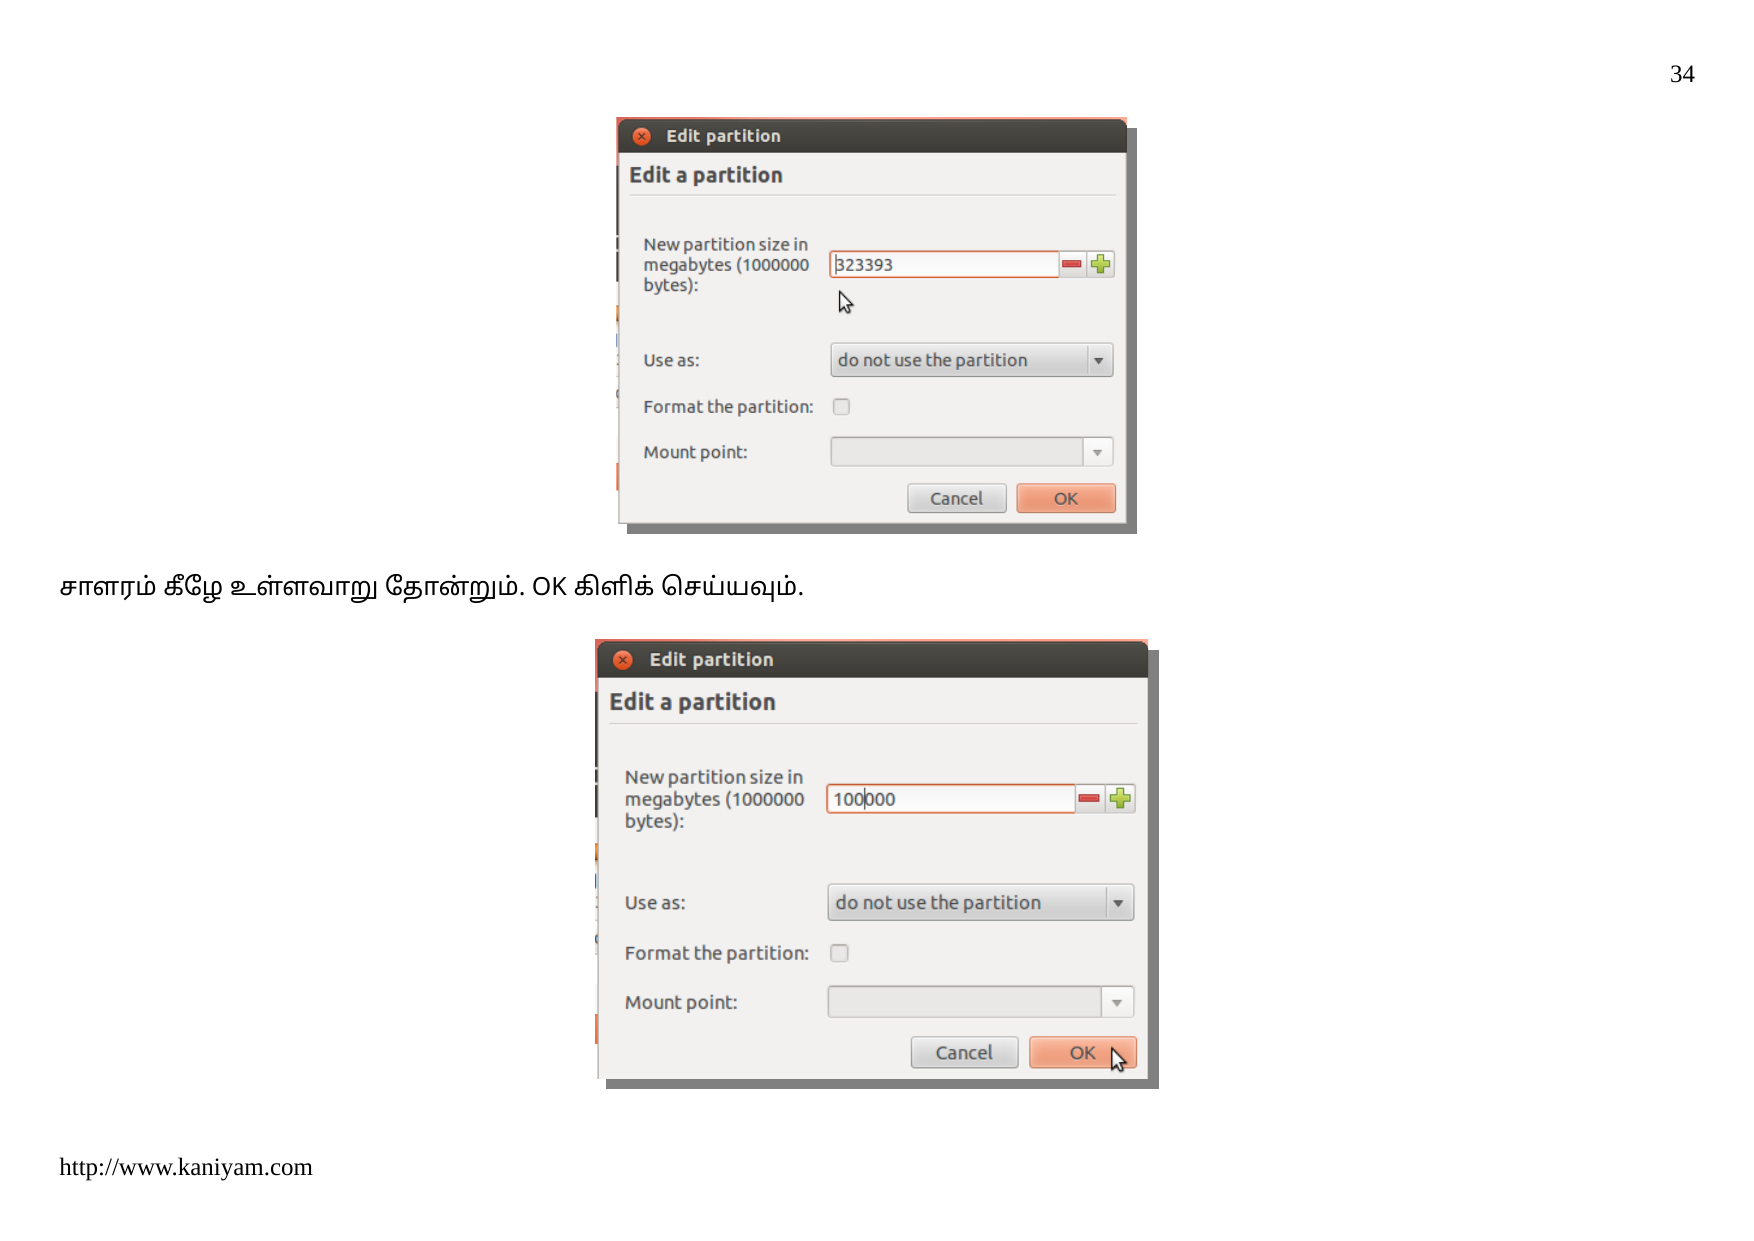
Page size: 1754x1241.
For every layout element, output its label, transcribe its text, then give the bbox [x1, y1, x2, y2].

text சாளரம் கீழே உள்ளவாறு தோன்றும். OK கிளிக் செய்யவும். [59, 568, 1695, 605]
picture [595, 639, 1149, 1079]
picture [616, 117, 1127, 524]
